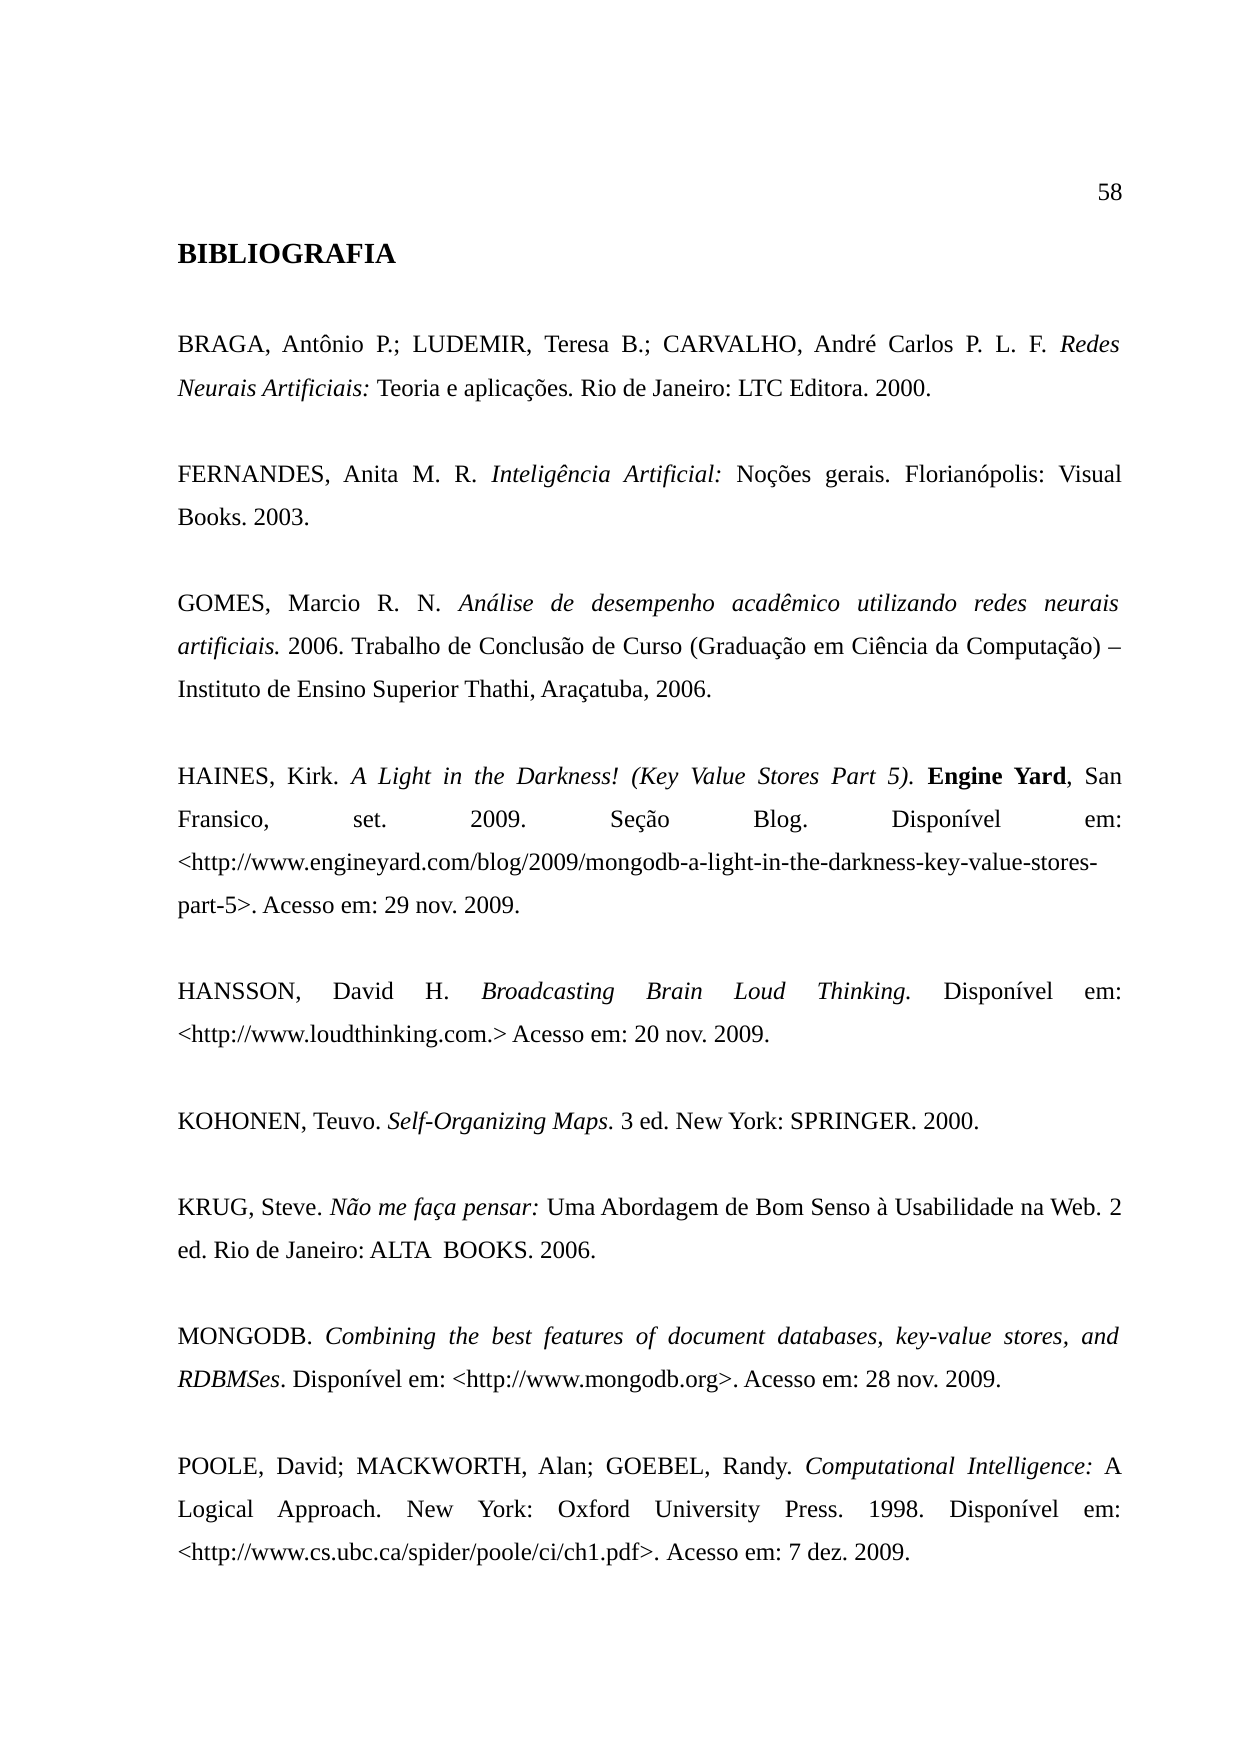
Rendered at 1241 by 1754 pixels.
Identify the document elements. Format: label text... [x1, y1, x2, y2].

text HANSSON, David H. Broadcasting Brain Loud Thinking. Disponível em: <http://www.loudthinking.com.> Acesso em: 20 nov. 2009. [177, 976, 1122, 1048]
text POOLE, David; MACKWORTH, Alan; GOEBEL, Randy. Computational Intelligence: A Logical Approach. New York: Oxford University Press. 1998. Disponível em: <http://www.cs.ubc.ca/spider/poole/ci/ch1.pdf>. Acesso em: 7 dez. 2009. [177, 1451, 1122, 1566]
text FERNANDES, Anita M. R. Inteligência Artificial: Noções gerais. Florianópolis: Visual Books. 2003. [177, 459, 1122, 531]
text KRUG, Steve. Não me faça pensar: Uma Abordagem de Bom Senso à Usabilidade na Web. 2 ed. Rio de Janeiro: ALTA BOOKS. 2006. [177, 1192, 1122, 1264]
text BIBLIOGRAFIA [177, 236, 1122, 270]
text MONGODB. Combining the best features of document databases, key-value stores, and RDBMSes. Disponível em: <http://www.mongodb.org>. Acesso em: 28 nov. 2009. [177, 1321, 1122, 1393]
text GOMES, Marcio R. N. Análise de desempenho acadêmico utilizando redes neurais artificiais. 2006. Trabalho de Conclusão de Curso (Graduação em Ciência da Computação) – Instituto de Ensino Superior Thathi, Araçatuba, 2006. [177, 588, 1122, 703]
text BRAGA, Antônio P.; LUDEMIR, Teresa B.; CARVALHO, André Carlos P. L. F. Redes Neurais Artificiais: Teoria e aplicações. Rio de Janeiro: LTC Editora. 2000. [177, 329, 1122, 401]
text KOHONEN, Teuvo. Self-Organizing Maps. 3 ed. New York: SPRINGER. 2000. [177, 1106, 1122, 1134]
text HAINES, Kirk. A Light in the Darkness! (Key Value Stores Part 5). Engine Yard, San Fransico, set. 2009. Seção Blog. Disponível em: <http://www.engineyard.com/blog/2009/mongodb-a-light-in-the-darkness-key-value-stores-part-5>. Acesso em: 29 nov. 2009. [177, 761, 1122, 919]
